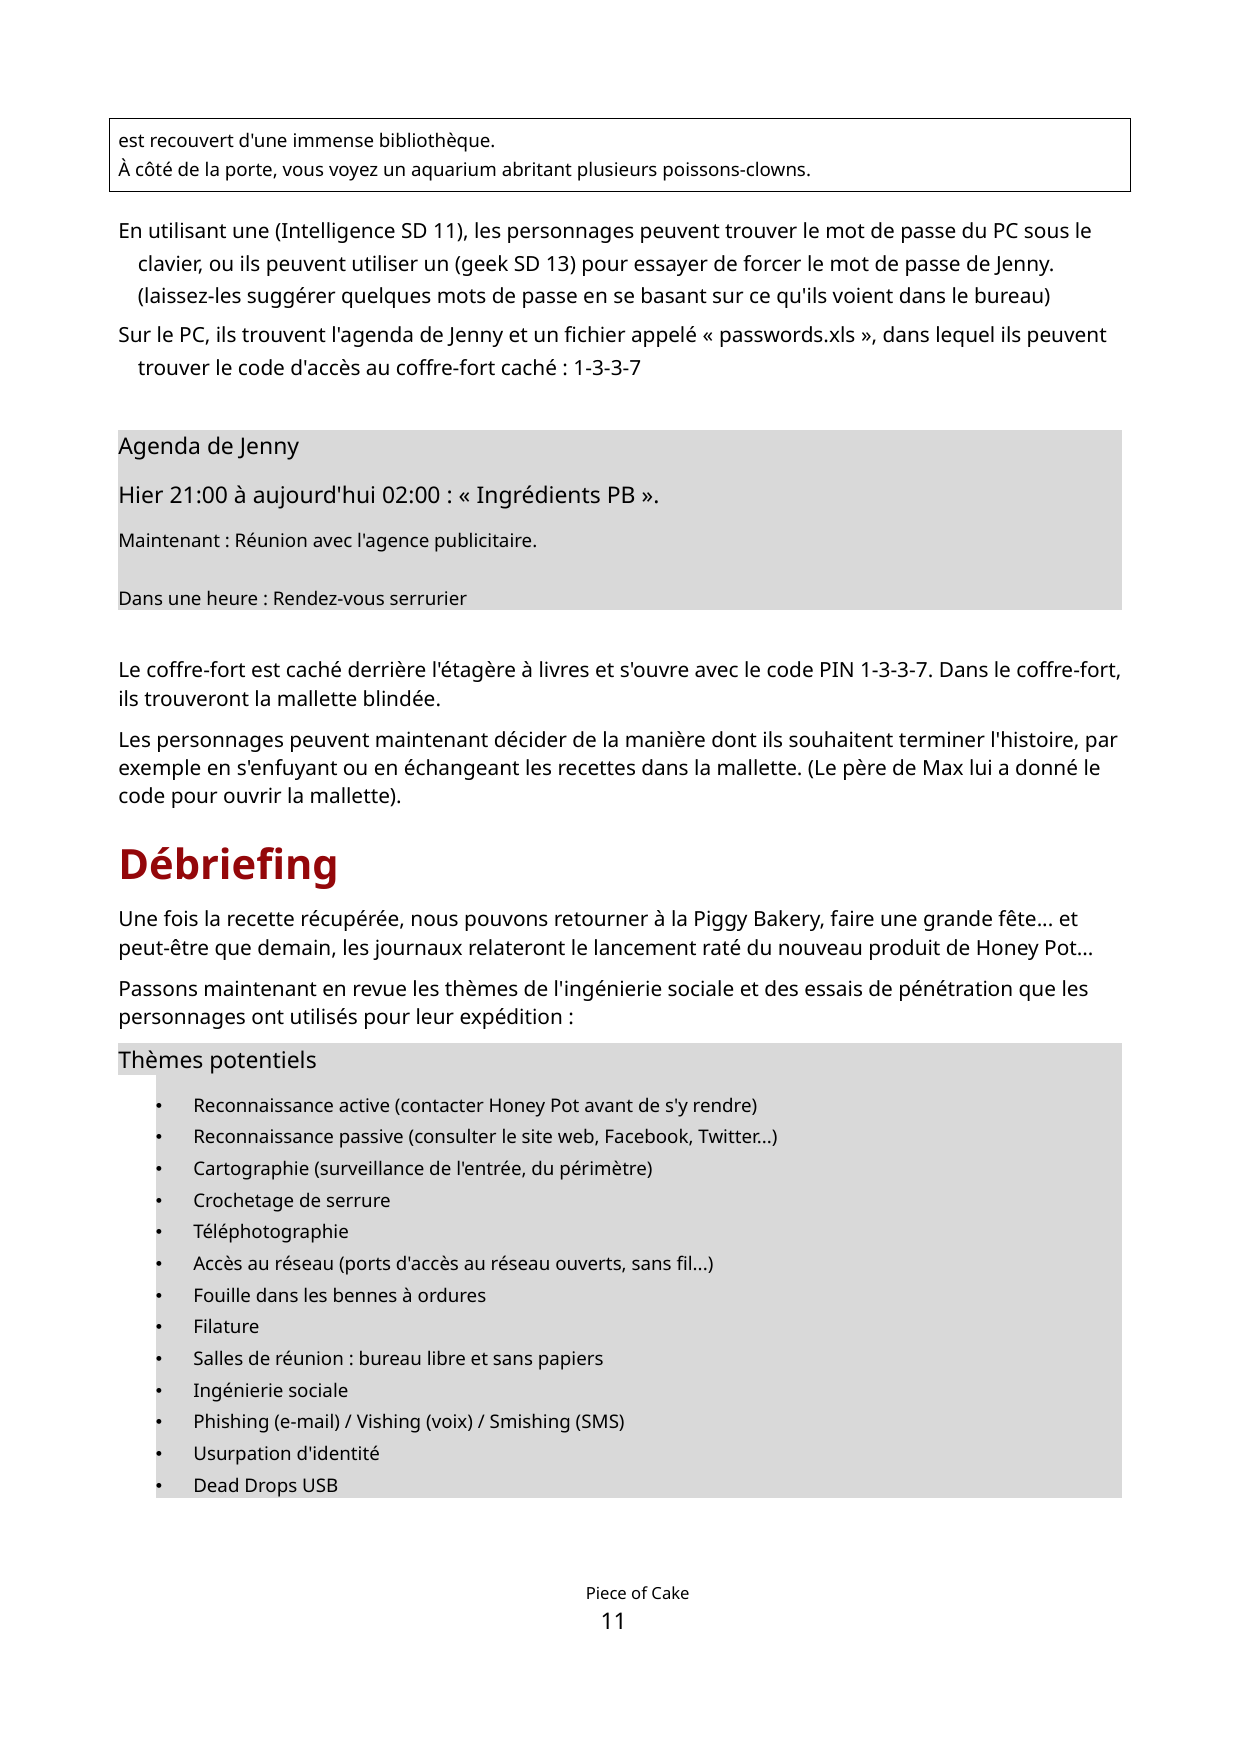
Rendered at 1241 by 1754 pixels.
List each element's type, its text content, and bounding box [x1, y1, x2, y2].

text Dans une heure : Rendez-vous serrurier [118, 585, 1122, 610]
list Crochetage de serrure [156, 1187, 1122, 1213]
text Maintenant : Réunion avec l'agence publicitaire. [118, 528, 1122, 579]
list Phishing (e-mail) / Vishing (voix) / Smishing (SMS) [156, 1409, 1122, 1434]
text Le coffre-fort est caché derrière l'étagère à livres et s'ouvre avec le code PIN 1-3-3-7. Dans le coffre-fort, ils trouveront la mallette blindée. [118, 655, 1122, 712]
text Une fois la recette récupérée, nous pouvons retourner à la Piggy Bakery, faire une grande fête... et peut-être que demain, les journaux relateront le lancement raté du nouveau produit de Honey Pot... [118, 904, 1122, 961]
list Fouille dans les bennes à ordures [156, 1282, 1122, 1308]
list Usurpation d'identité [156, 1441, 1122, 1466]
list Dead Drops USB [156, 1472, 1122, 1498]
list Cartographie (surveillance de l'entrée, du périmètre) [156, 1156, 1122, 1181]
list Filature [156, 1314, 1122, 1339]
text Sur le PC, ils trouvent l'agenda de Jenny et un fichier appelé « passwords.xls », dans lequel ils peuvent trouver le code d'accès au coffre-fort caché : 1-3-3-7 [118, 320, 1122, 381]
subtitle Thèmes potentiels [118, 1043, 1122, 1075]
text est recouvert d'une immense bibliothèque. À côté de la porte, vous voyez un aquarium abritant plusieurs poissons-clowns. [110, 119, 1130, 191]
list Reconnaissance active (contacter Honey Pot avant de s'y rendre) [156, 1092, 1122, 1118]
list Téléphotographie [156, 1219, 1122, 1244]
subtitle Hier 21:00 à aujourd'hui 02:00 : « Ingrédients PB ». [118, 479, 1122, 510]
text En utilisant une (Intelligence SD 11), les personnages peuvent trouver le mot de passe du PC sous le clavier, ou ils peuvent utiliser un (geek SD 13) pour essayer de forcer le mot de passe de Jenny. (laissez-les suggérer quelques mots de passe en se basant sur ce qu'ils voient dans le bureau) [118, 216, 1122, 310]
list Accès au réseau (ports d'accès au réseau ouverts, sans fil...) [156, 1251, 1122, 1276]
list Salles de réunion : bureau libre et sans papiers [156, 1346, 1122, 1371]
subtitle Agenda de Jenny [118, 430, 1122, 462]
subtitle Débriefing [118, 835, 1122, 892]
text Les personnages peuvent maintenant décider de la manière dont ils souhaitent terminer l'histoire, par exemple en s'enfuyant ou en échangeant les recettes dans la mallette. (Le père de Max lui a donné le code pour ouvrir la mallette). [118, 725, 1122, 810]
list Ingénierie sociale [156, 1377, 1122, 1403]
list Reconnaissance passive (consulter le site web, Facebook, Twitter...) [156, 1124, 1122, 1149]
text Passons maintenant en revue les thèmes de l'ingénierie sociale et des essais de pénétration que les personnages ont utilisés pour leur expédition : [118, 974, 1122, 1031]
